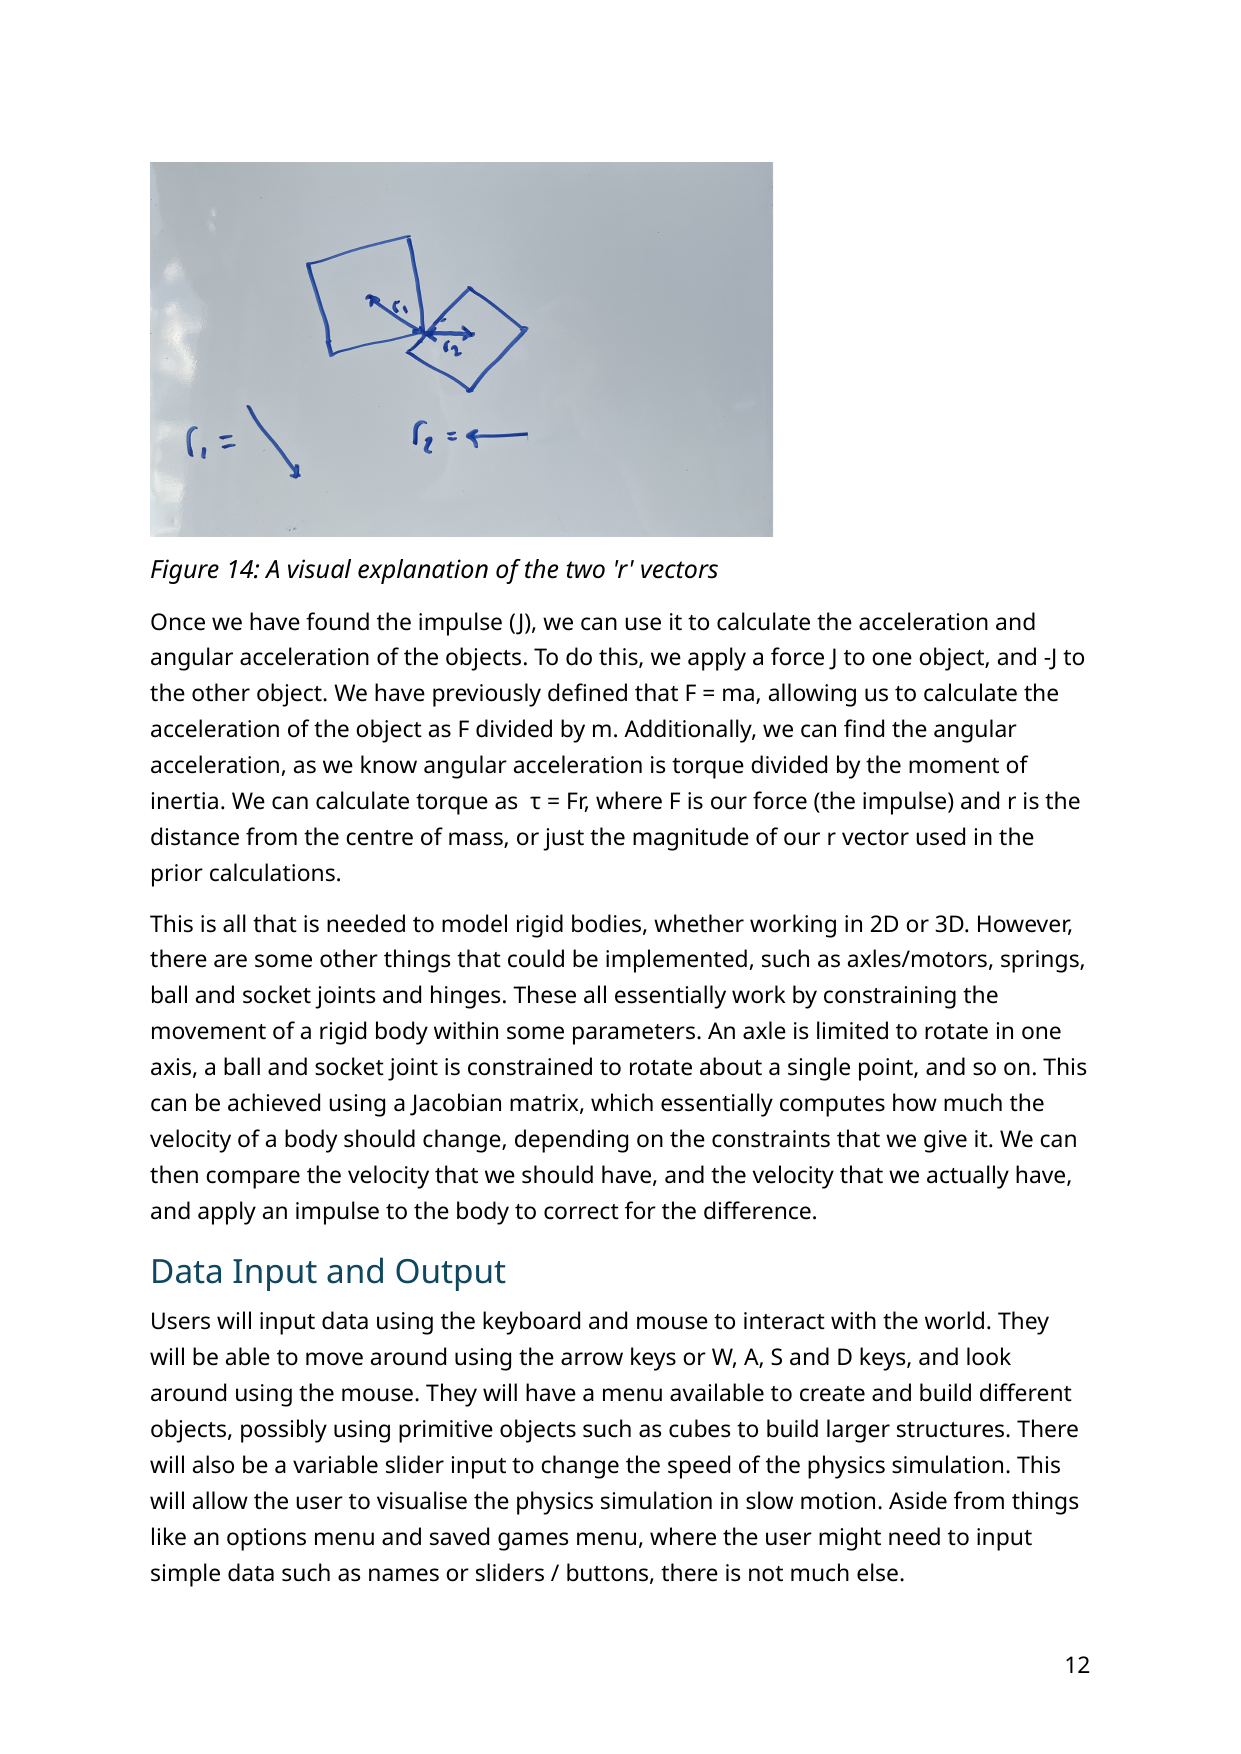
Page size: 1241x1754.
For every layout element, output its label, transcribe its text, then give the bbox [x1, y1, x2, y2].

text Users will input data using the keyboard and mouse to interact with the world. They will be able to move around using the arrow keys or W, A, S and D keys, and look around using the mouse. They will have a menu available to create and build different objects, possibly using primitive objects such as cubes to build larger structures. There will also be a variable slider input to change the speed of the physics simulation. This will allow the user to visualise the physics simulation in slow motion. Aside from things like an options menu and saved games menu, where the user might need to input simple data such as names or sliders / buttons, there is not much else. [150, 1305, 1090, 1588]
text Once we have found the impulse (J), we can use it to calculate the acceleration and angular acceleration of the objects. To do this, we apply a force J to one object, and -J to the other object. We have previously defined that F = ma, allowing us to calculate the acceleration of the object as F divided by m. Additionally, we can find the angular acceleration, as we know angular acceleration is torque divided by the moment of inertia. We can calculate torque as τ = Fr, where F is our force (the impulse) and r is the distance from the centre of mass, or just the magnitude of our r vector used in the prior calculations. [150, 605, 1090, 888]
picture [150, 162, 774, 537]
text Figure 14: A visual explanation of the two 'r' vectors [150, 537, 773, 586]
subtitle Data Input and Output [150, 1248, 1090, 1293]
text This is all that is needed to model rigid bodies, whether working in 2D or 3D. However, there are some other things that could be implemented, such as axles/motors, springs, ball and socket joints and hinges. These all essentially work by constraining the movement of a rigid body within some parameters. An axle is limited to rotate in one axis, a ball and socket joint is constrained to rotate about a single point, and so on. This can be achieved using a Jacobian matrix, which essentially computes how much the velocity of a body should change, depending on the constraints that we give it. We can then compare the velocity that we should have, and the velocity that we actually have, and apply an impulse to the body to correct for the difference. [150, 907, 1090, 1226]
